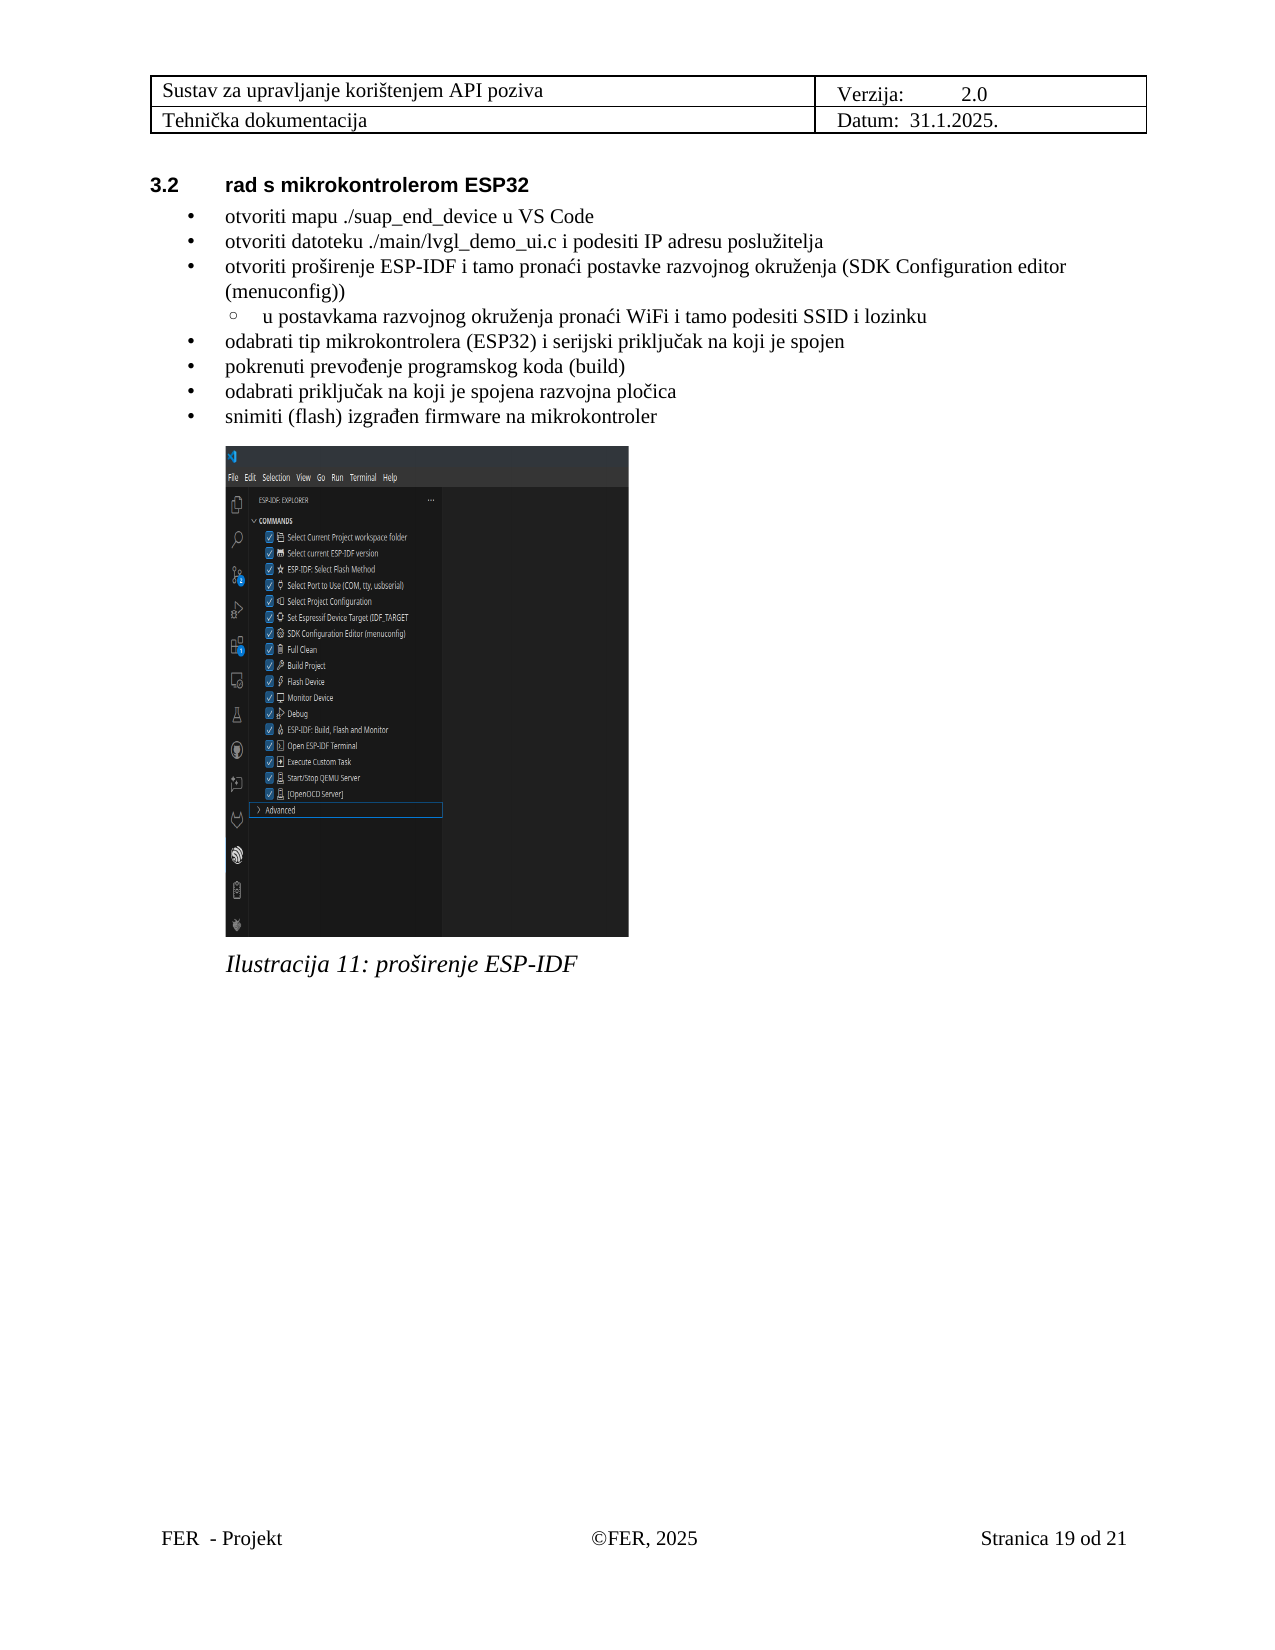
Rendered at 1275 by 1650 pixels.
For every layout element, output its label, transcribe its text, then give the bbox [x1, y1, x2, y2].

list otvoriti datoteku ./main/lvgl_demo_ui.c i podesiti IP adresu poslužitelja [187, 228, 1125, 253]
list u postavkama razvojnog okruženja pronaći WiFi i tamo podesiti SSID i lozinku [225, 303, 1125, 328]
list odabrati tip mikrokontrolera (ESP32) i serijski priključak na koji je spojen [187, 328, 1125, 353]
list odabrati priključak na koji je spojena razvojna pločica [187, 378, 1125, 403]
list otvoriti mapu ./suap_end_device u VS Code [187, 203, 1125, 228]
list otvoriti proširenje ESP-IDF i tamo pronaći postavke razvojnog okruženja (SDK Configuration editor (menuconfig)) [187, 253, 1125, 303]
text Ilustracija 11: proširenje ESP-IDF [226, 447, 628, 978]
subtitle rad s mikrokontrolerom ESP32 [150, 171, 1125, 196]
list pokrenuti prevođenje programskog koda (build) [187, 353, 1125, 378]
list snimiti (flash) izgrađen firmware na mikrokontroler [187, 403, 1125, 428]
